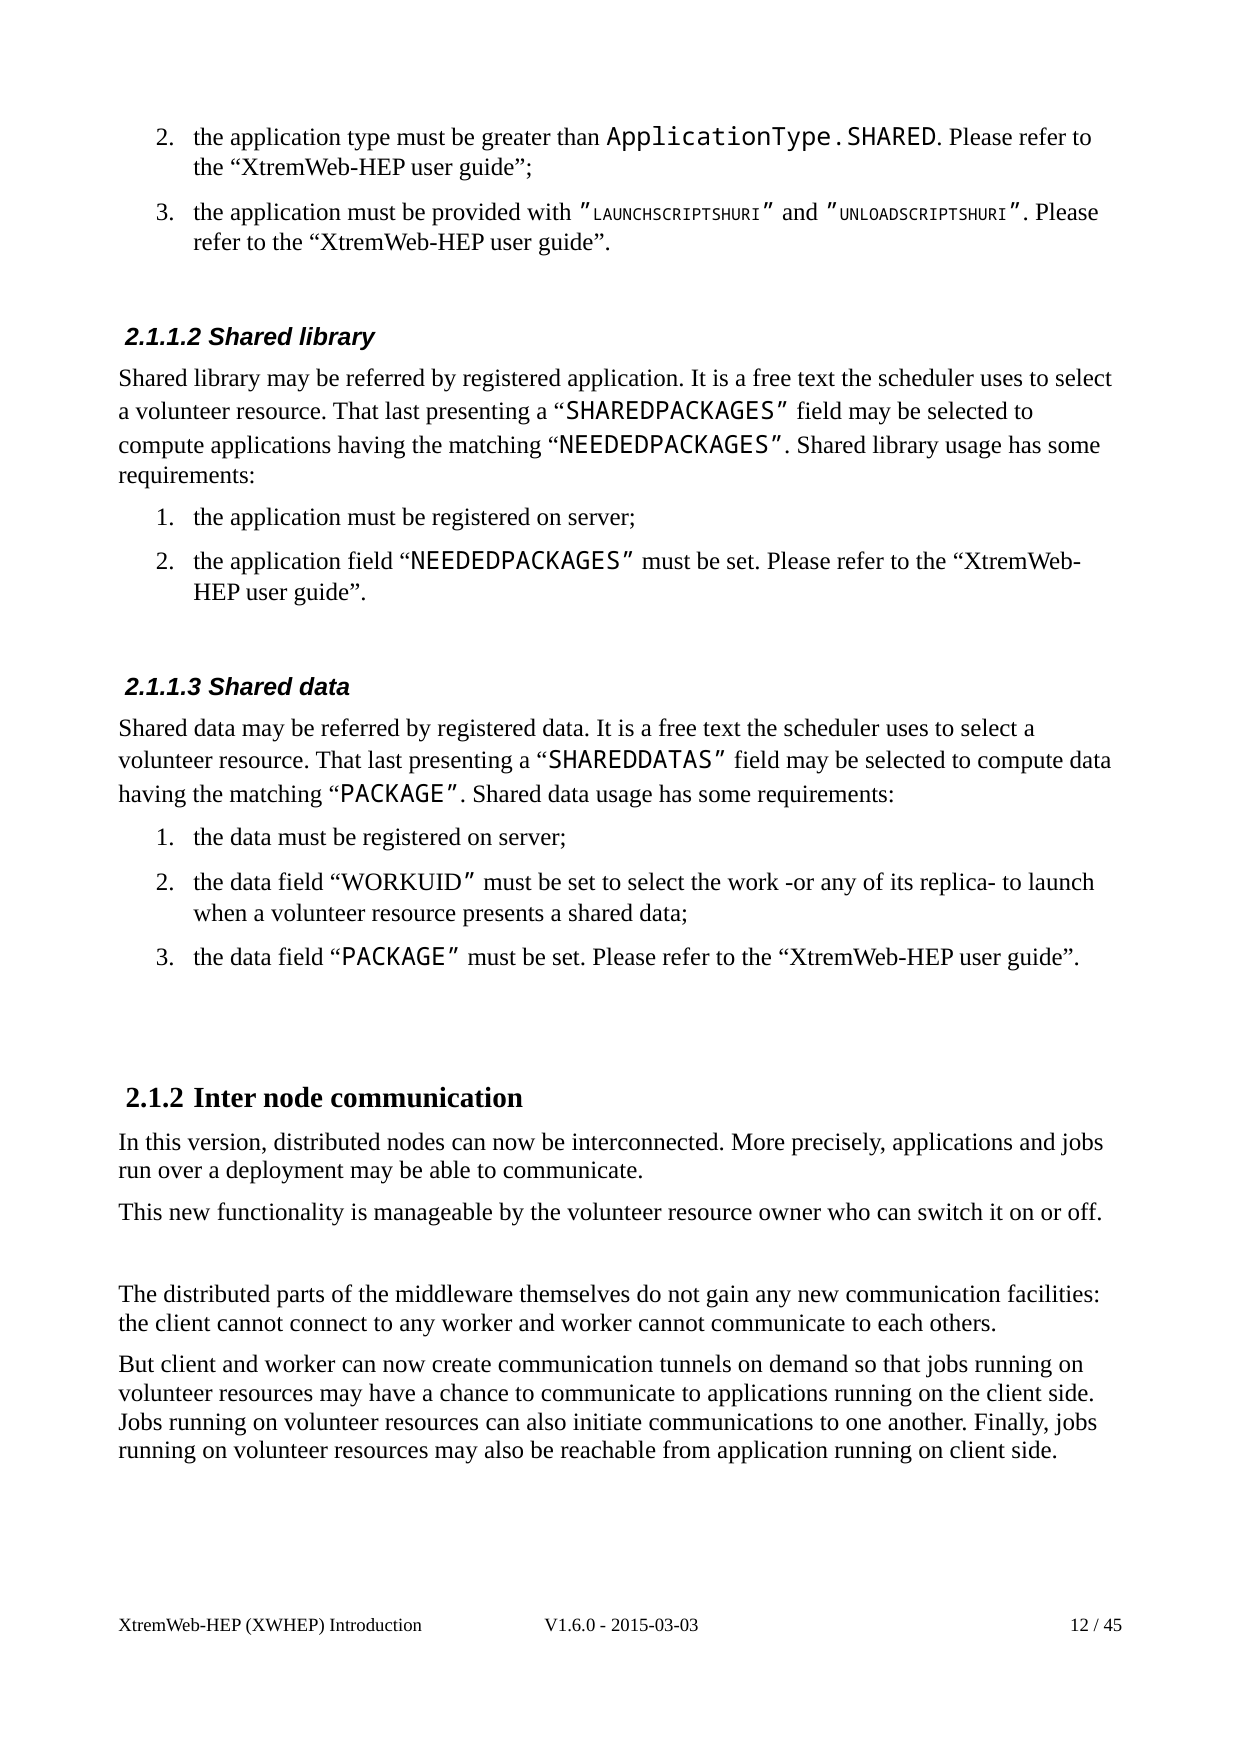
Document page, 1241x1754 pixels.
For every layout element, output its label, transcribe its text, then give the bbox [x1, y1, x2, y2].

text Shared library may be referred by registered application. It is a free text the scheduler uses to select a volunteer resource. That last presenting a “SHAREDPACKAGES” field may be selected to compute applications having the matching “NEEDEDPACKAGES”. Shared library usage has some requirements: [118, 363, 1122, 489]
text Shared data may be referred by registered data. It is a free text the scheduler uses to select a volunteer resource. That last presenting a “SHAREDDATAS” field may be selected to compute data having the matching “PACKAGE”. Shared data usage has some requirements: [118, 713, 1122, 810]
text But client and worker can now create communication tunnels on demand so that jobs running on volunteer resources may have a chance to communicate to applications running on the client side. Jobs running on volunteer resources can also initiate communications to one another. Finally, jobs running on volunteer resources may also be reachable from application running on client side. [118, 1349, 1122, 1464]
subtitle Shared library [118, 322, 1122, 351]
text This new functionality is manageable by the volunteer resource owner who can switch it on or off. [118, 1197, 1122, 1225]
list the application must be provided with ”launchscriptshuri” and ”unloadscriptshuri”. Please refer to the “XtremWeb-HEP user guide”. [156, 193, 1122, 256]
text The distributed parts of the middleware themselves do not gain any new communication facilities: the client cannot connect to any worker and worker cannot communicate to each others. [118, 1279, 1122, 1337]
subtitle Inter node communication [118, 1081, 1122, 1114]
list the data field “WORKUID” must be set to select the work -or any of its replica- to launch when a volunteer resource presents a shared data; [156, 864, 1122, 926]
text In this version, distributed nodes can now be interconnected. More precisely, applications and jobs run over a deployment may be able to communicate. [118, 1127, 1122, 1184]
list the application must be registered on server; [156, 502, 1122, 530]
list the data field “PACKAGE” must be set. Please refer to the “XtremWeb-HEP user guide”. [156, 939, 1122, 973]
list the application field “NEEDEDPACKAGES” must be set. Please refer to the “XtremWeb-HEP user guide”. [156, 543, 1122, 606]
list the application type must be greater than ApplicationType.SHARED. Please refer to the “XtremWeb-HEP user guide”; [156, 118, 1122, 181]
subtitle Shared data [118, 672, 1122, 701]
list the data must be registered on server; [156, 822, 1122, 851]
